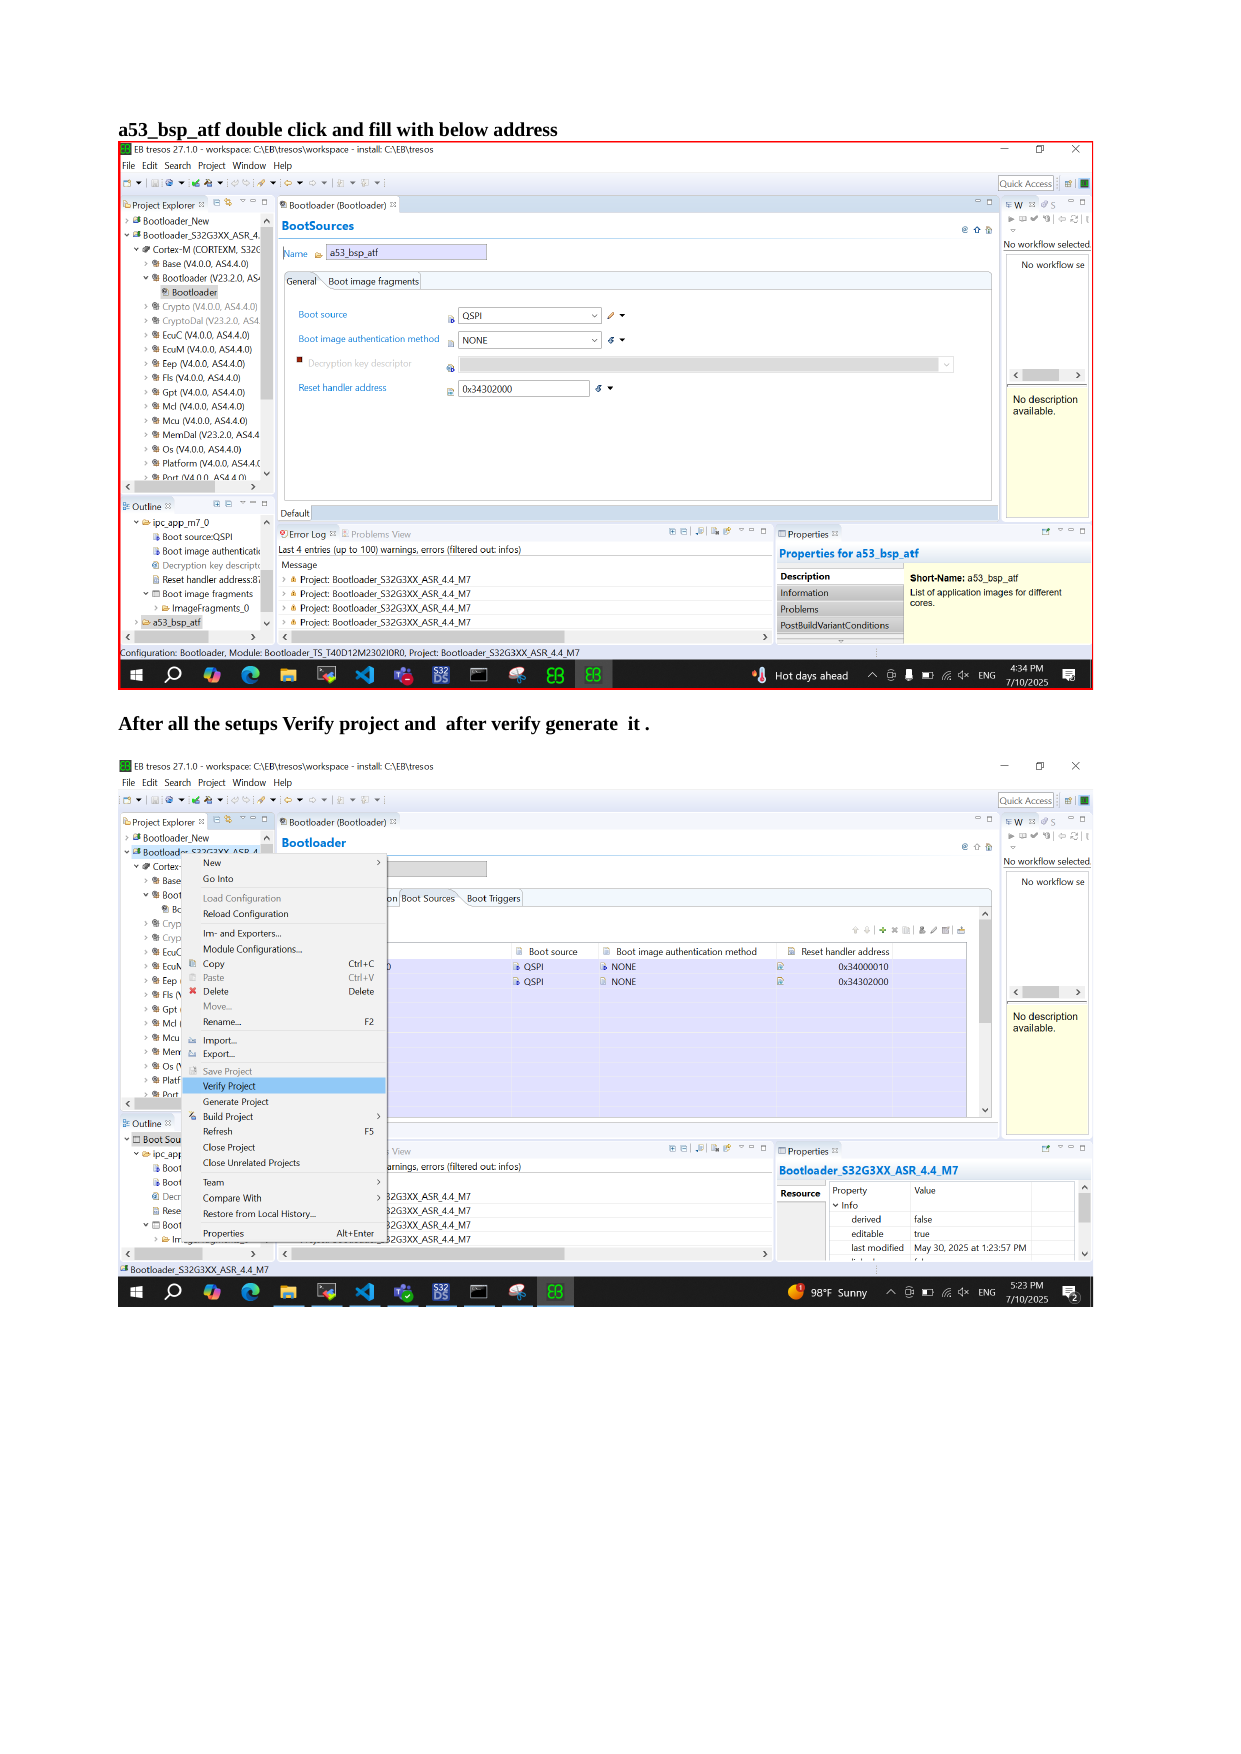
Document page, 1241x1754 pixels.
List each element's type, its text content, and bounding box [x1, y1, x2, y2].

picture [118, 757, 1094, 1307]
text After all the setups Verify project and after verify generate it . [118, 712, 1122, 735]
picture [118, 141, 1094, 690]
text a53_bsp_atf double click and fill with below address [118, 118, 1122, 141]
